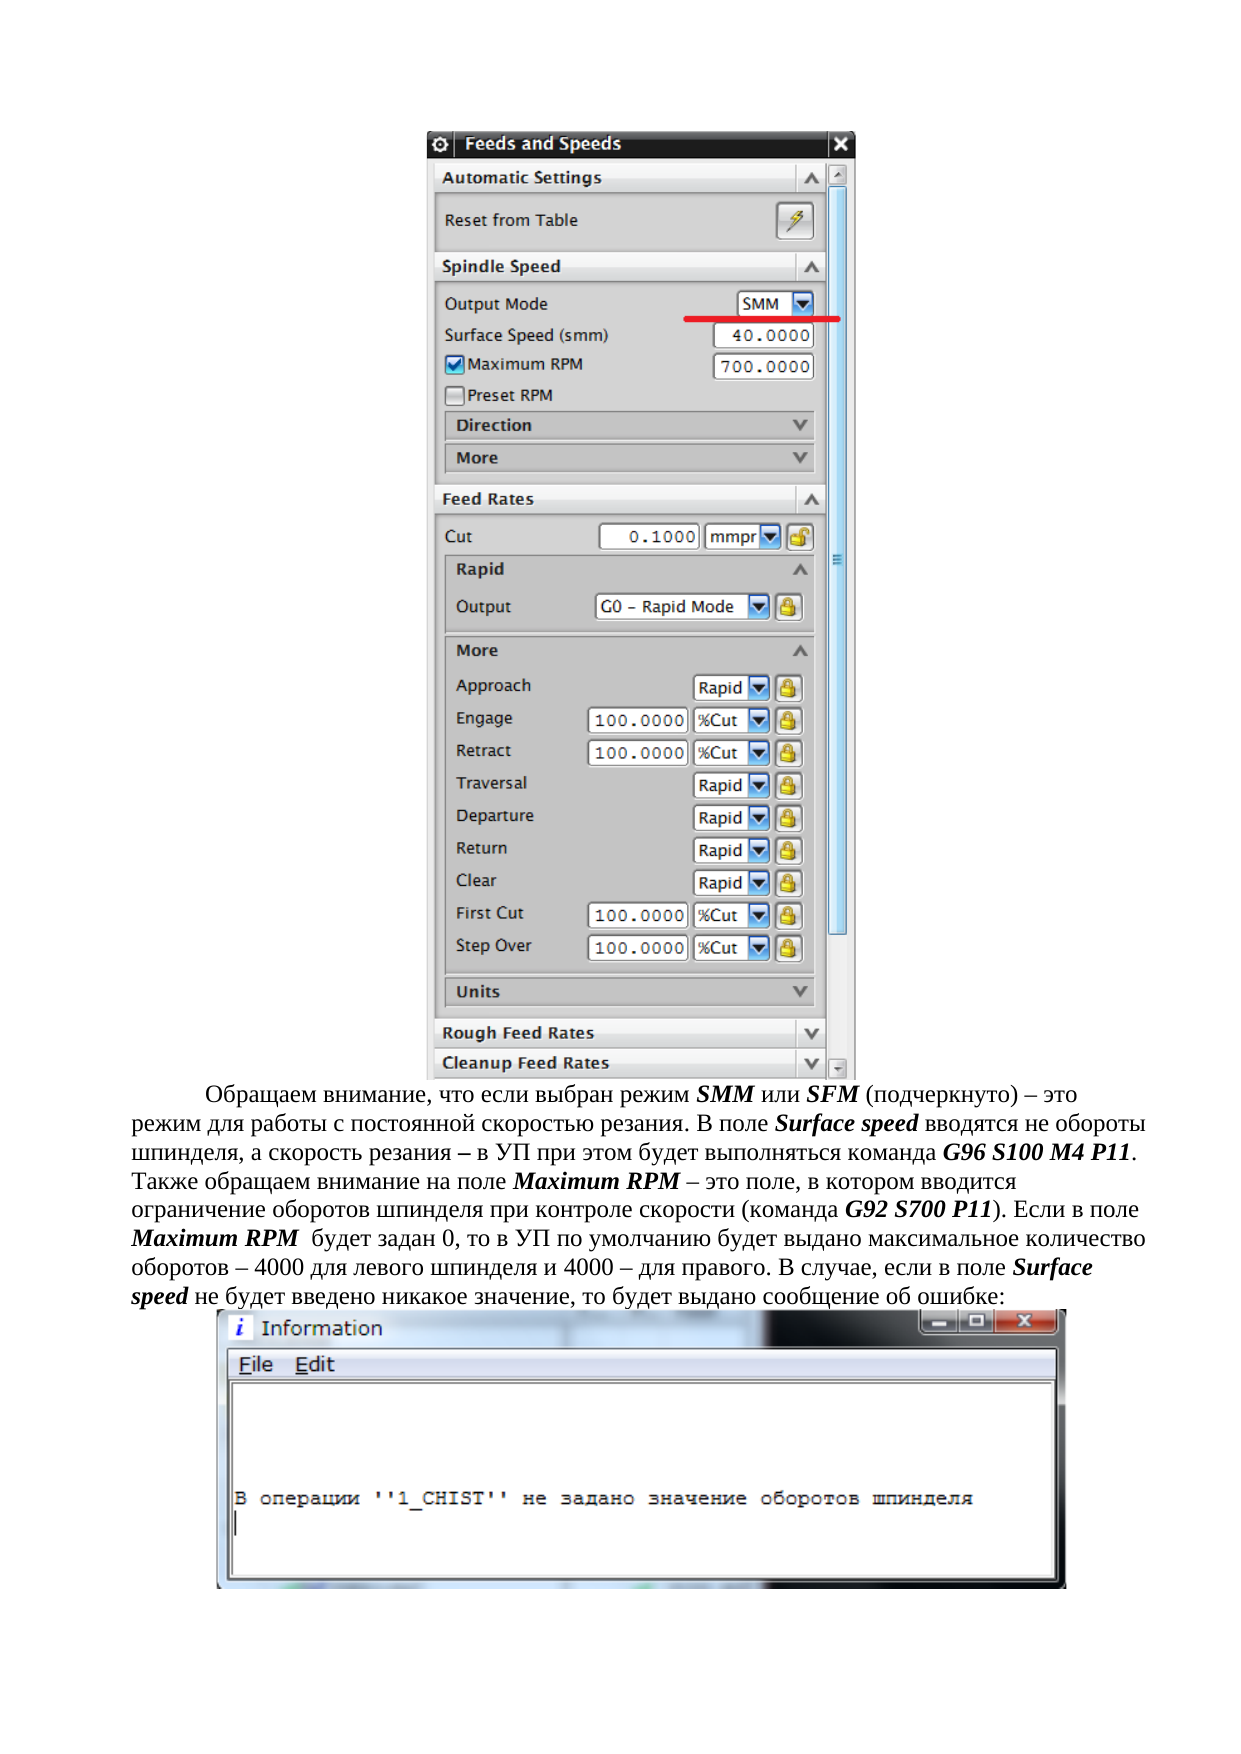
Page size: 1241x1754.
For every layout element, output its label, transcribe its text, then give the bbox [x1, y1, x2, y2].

picture [216, 1309, 1067, 1589]
picture [426, 131, 857, 1080]
text Обращаем внимание, что если выбран режим SMM или SFM (подчеркнуто) – это режим для работы с постоянной скоростью резания. В поле Surface speed вводятся не обороты шпинделя, а скорость резания – в УП при этом будет выполняться команда G96 S100 M4 P11. Также обращаем внимание на поле Maximum RPM – это поле, в котором вводится ограничение оборотов шпинделя при контроле скорости (команда G92 S700 P11). Если в поле Maximum RPM будет задан 0, то в УП по умолчанию будет выдано максимальное количество оборотов – 4000 для левого шпинделя и 4000 – для правого. В случае, если в поле Surface speed не будет введено никакое значение, то будет выдано сообщение об ошибке: [131, 1079, 1152, 1309]
